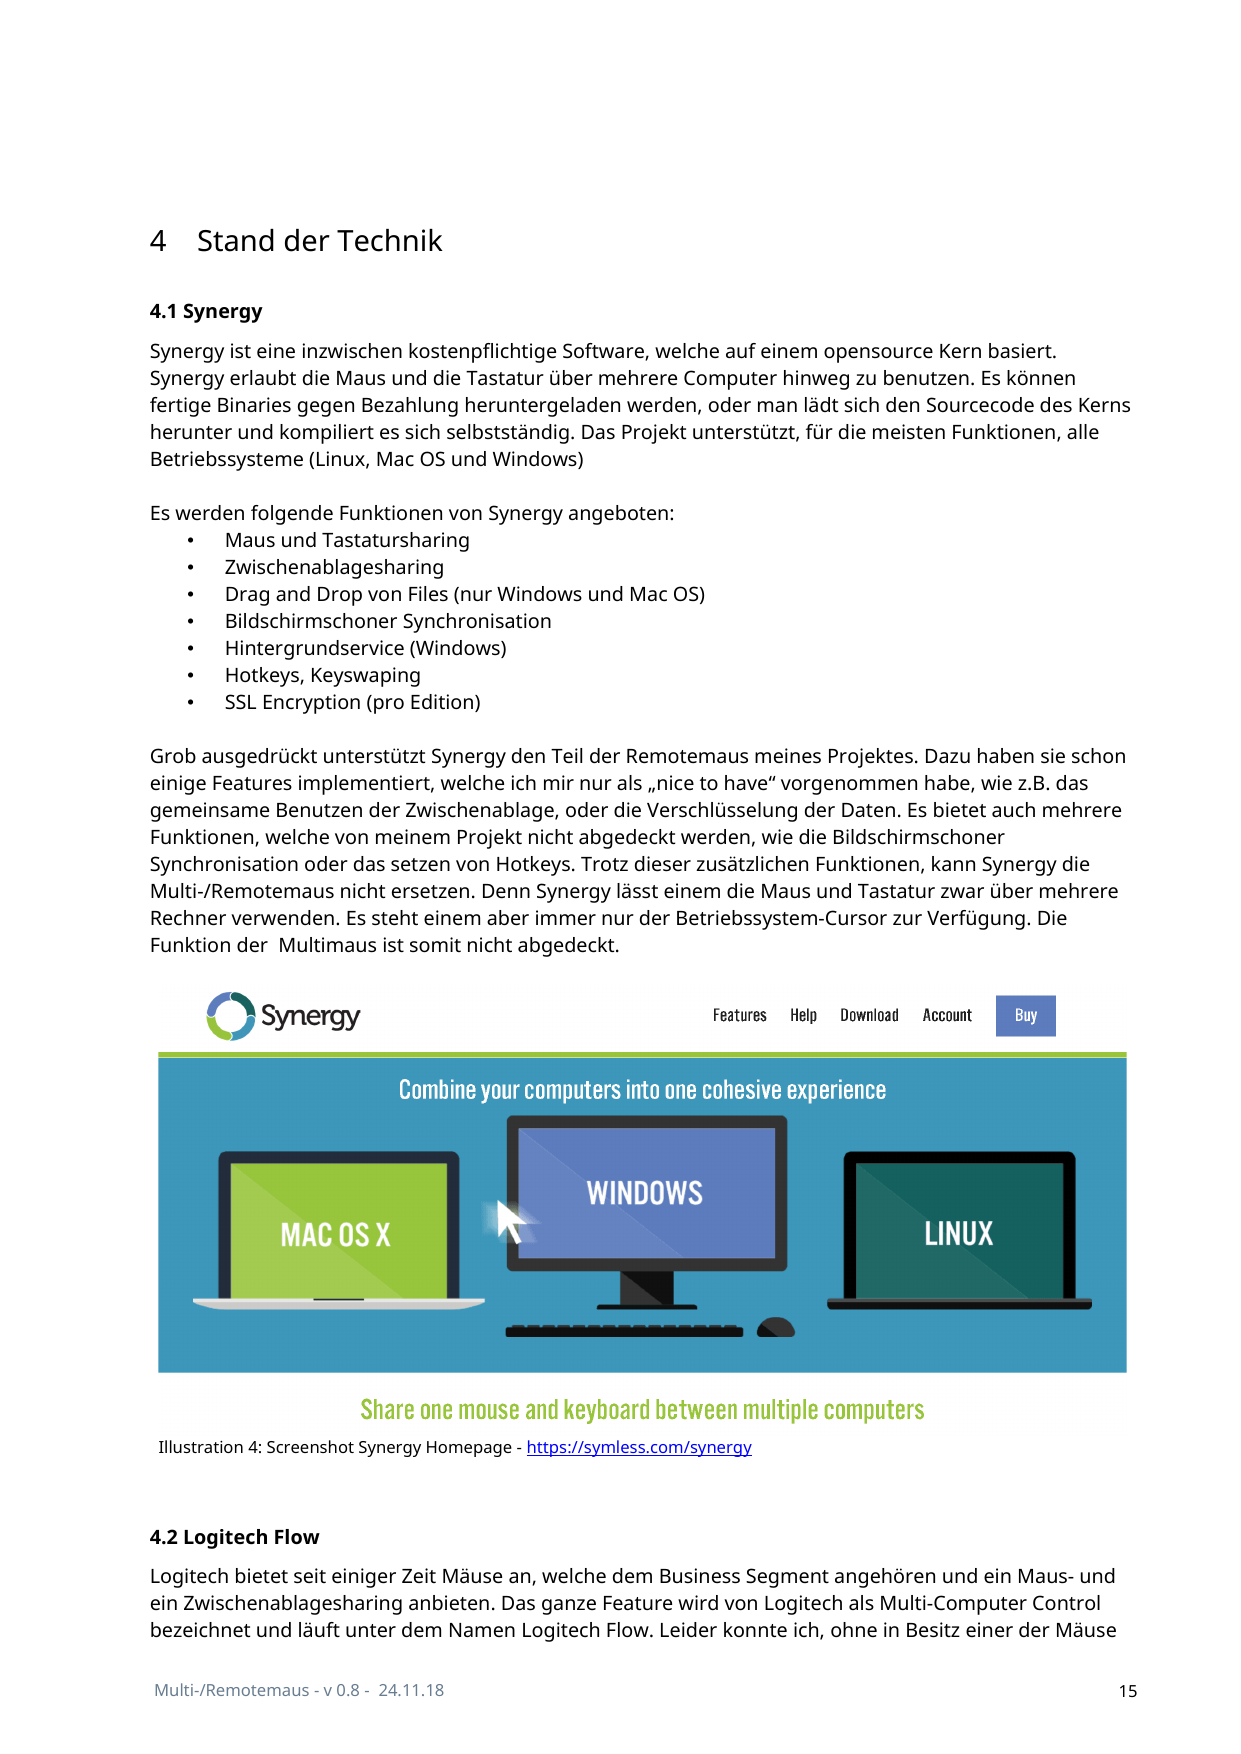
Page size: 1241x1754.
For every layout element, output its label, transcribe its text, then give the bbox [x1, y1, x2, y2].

text Synergy ist eine inzwischen kostenpflichtige Software, welche auf einem opensource Kern basiert. Synergy erlaubt die Maus und die Tastatur über mehrere Computer hinweg zu benutzen. Es können fertige Binaries gegen Bezahlung heruntergeladen werden, oder man lädt sich den Sourcecode des Kerns herunter und kompiliert es sich selbstständig. Das Projekt unterstützt, für die meisten Funktionen, alle Betriebssysteme (Linux, Mac OS und Windows) [149, 337, 1136, 472]
list Zwischenablagesharing [187, 553, 1136, 580]
subtitle Logitech Flow [149, 1523, 1136, 1550]
picture [158, 984, 1127, 1436]
subtitle Synergy [149, 298, 1136, 325]
text Grob ausgedrückt unterstützt Synergy den Teil der Remotemaus meines Projektes. Dazu haben sie schon einige Features implementiert, welche ich mir nur als „nice to have“ vorgenommen habe, wie z.B. das gemeinsame Benutzen der Zwischenablage, oder die Verschlüsselung der Daten. Es bietet auch mehrere Funktionen, welche von meinem Projekt nicht abgedeckt werden, wie die Bildschirmschoner Synchronisation oder das setzen von Hotkeys. Trotz dieser zusätzlichen Funktionen, kann Synergy die Multi-/Remotemaus nicht ersetzen. Denn Synergy lässt einem die Maus und Tastatur zwar über mehrere Rechner verwenden. Es steht einem aber immer nur der Betriebssystem-Cursor zur Verfügung. Die Funktion der Multimaus ist somit nicht abgedeckt. [149, 742, 1136, 958]
list Bildschirmschoner Synchronisation [187, 607, 1136, 634]
text Logitech bietet seit einiger Zeit Mäuse an, welche dem Business Segment angehören und ein Maus- und ein Zwischenablagesharing anbieten. Das ganze Feature wird von Logitech als Multi-Computer Control bezeichnet und läuft unter dem Namen Logitech Flow. Leider konnte ich, ohne in Besitz einer der Mäuse [149, 1563, 1136, 1643]
text Es werden folgende Funktionen von Synergy angeboten: [149, 499, 1136, 526]
list Hintergrundservice (Windows) [187, 634, 1136, 661]
text Illustration 4: Screenshot Synergy Homepage - https://symless.com/synergy [158, 1436, 1127, 1459]
list Hotkeys, Keyswaping [187, 661, 1136, 688]
list Maus und Tastatursharing [187, 526, 1136, 553]
list Drag and Drop von Files (nur Windows und Mac OS) [187, 580, 1136, 607]
subtitle Stand der Technik [149, 221, 1136, 260]
list SSL Encryption (pro Edition) [187, 688, 1136, 715]
